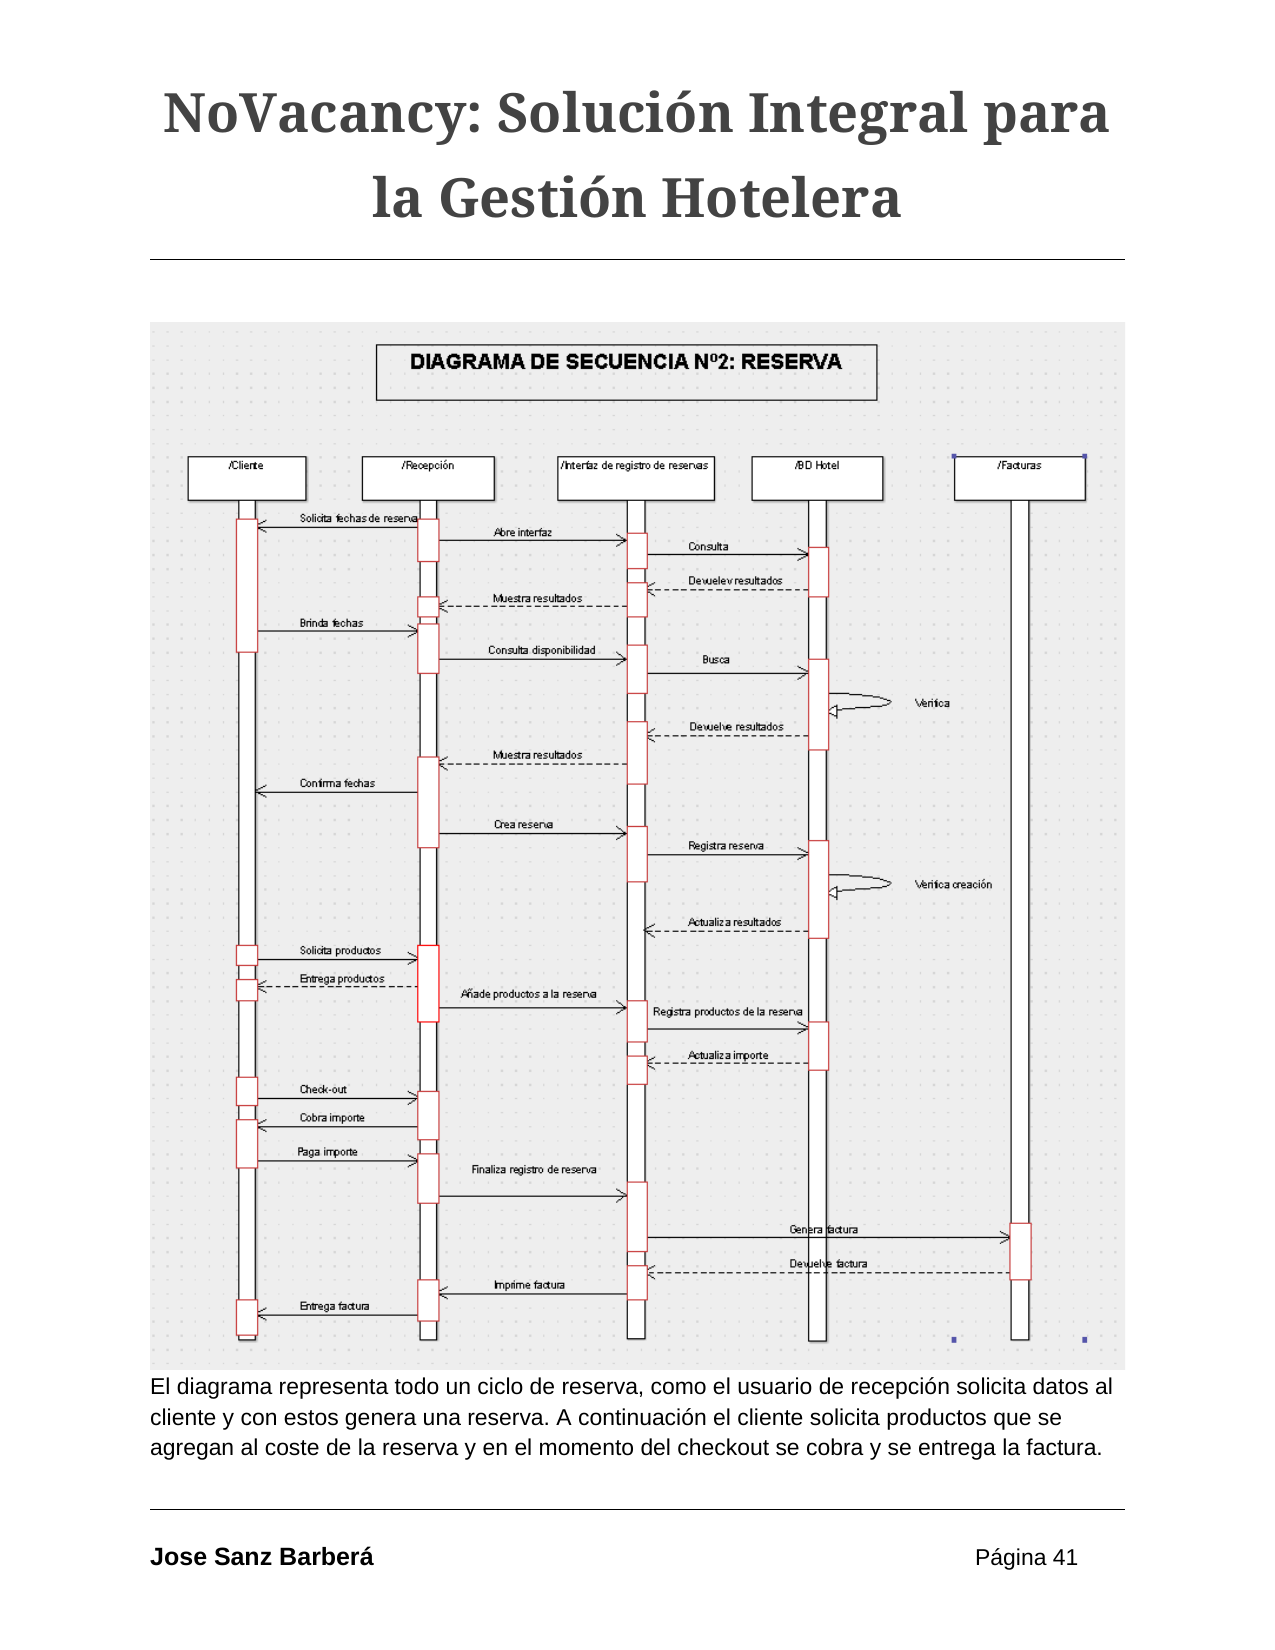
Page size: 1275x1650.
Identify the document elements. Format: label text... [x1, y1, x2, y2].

picture [150, 322, 1125, 1370]
text El diagrama representa todo un ciclo de reserva, como el usuario de recepción solicita datos al cliente y con estos genera una reserva. A continuación el cliente solicita productos que se agregan al coste de la reserva y en el momento del checkout se cobra y se entrega la factura. [150, 1370, 1125, 1460]
